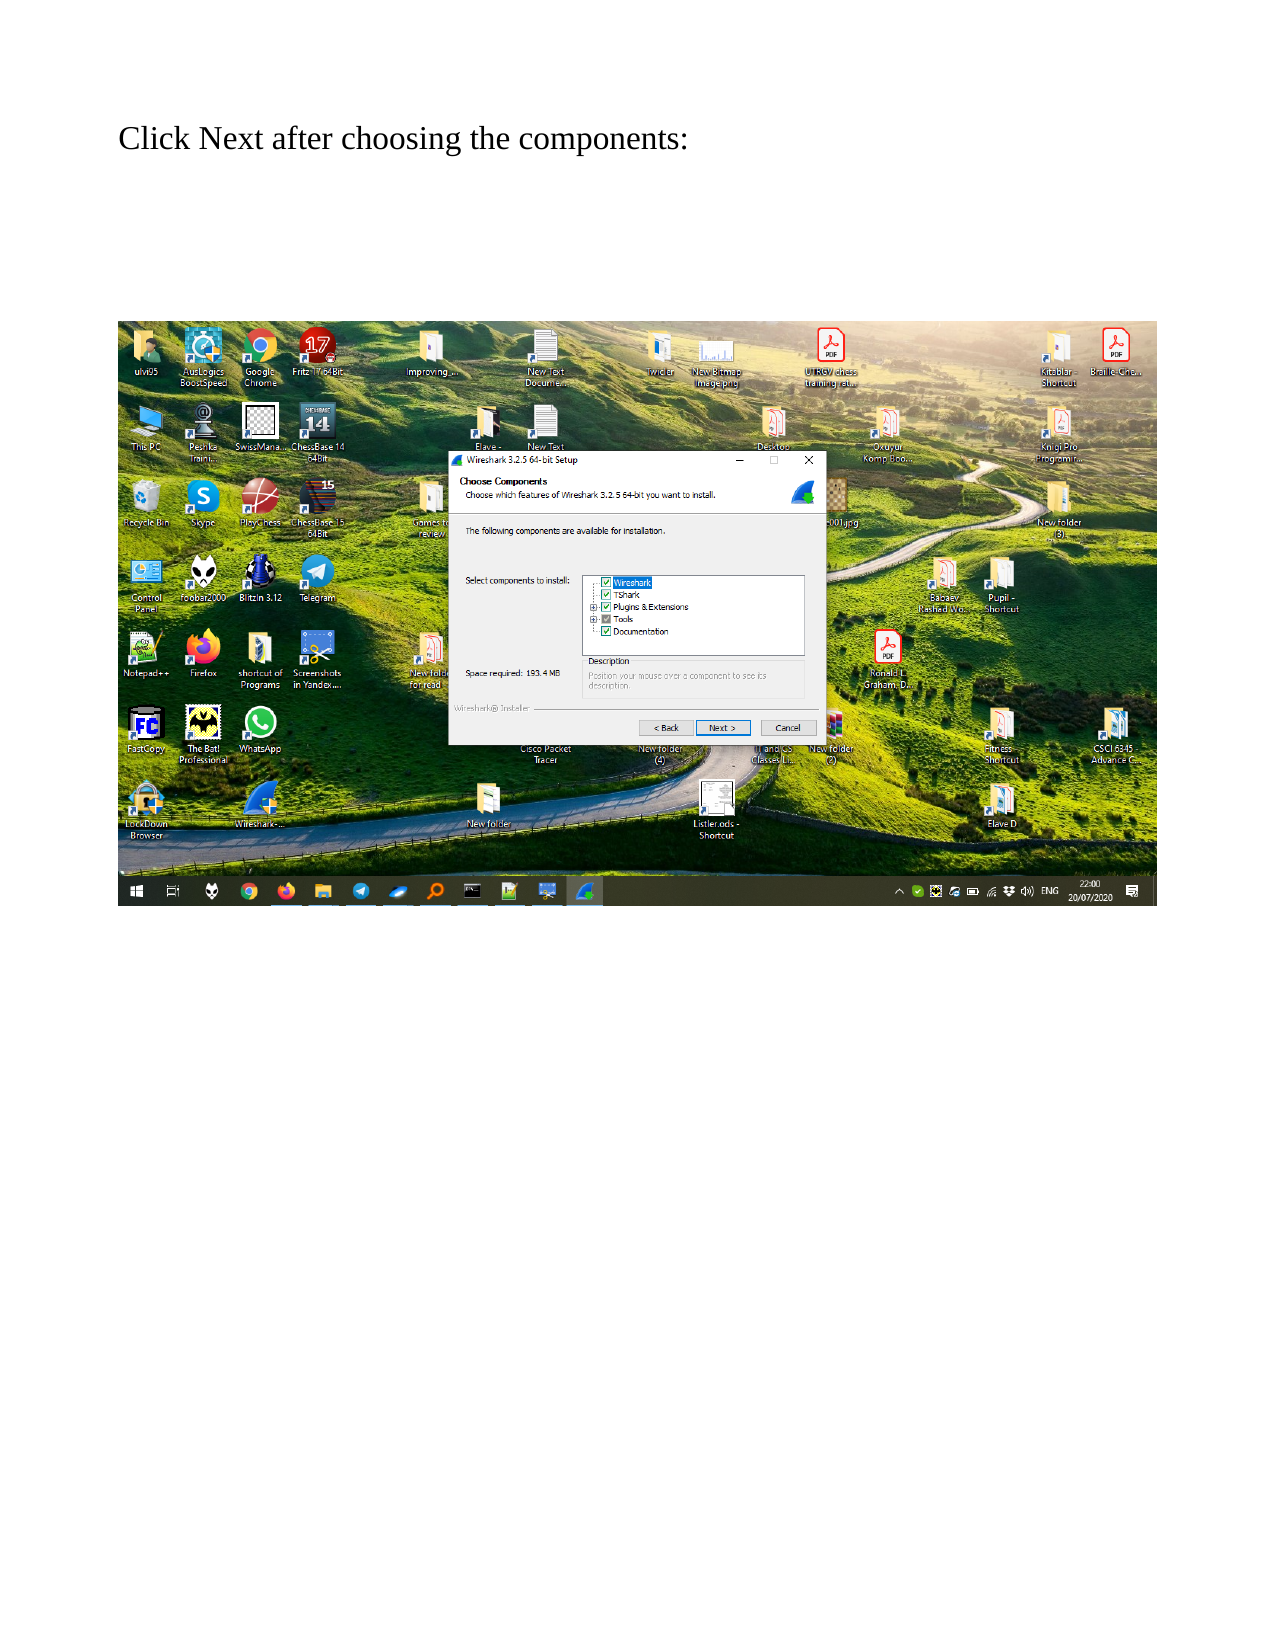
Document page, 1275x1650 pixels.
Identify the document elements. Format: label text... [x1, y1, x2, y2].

picture [118, 321, 1157, 906]
text Click Next after choosing the components: [118, 118, 1157, 156]
